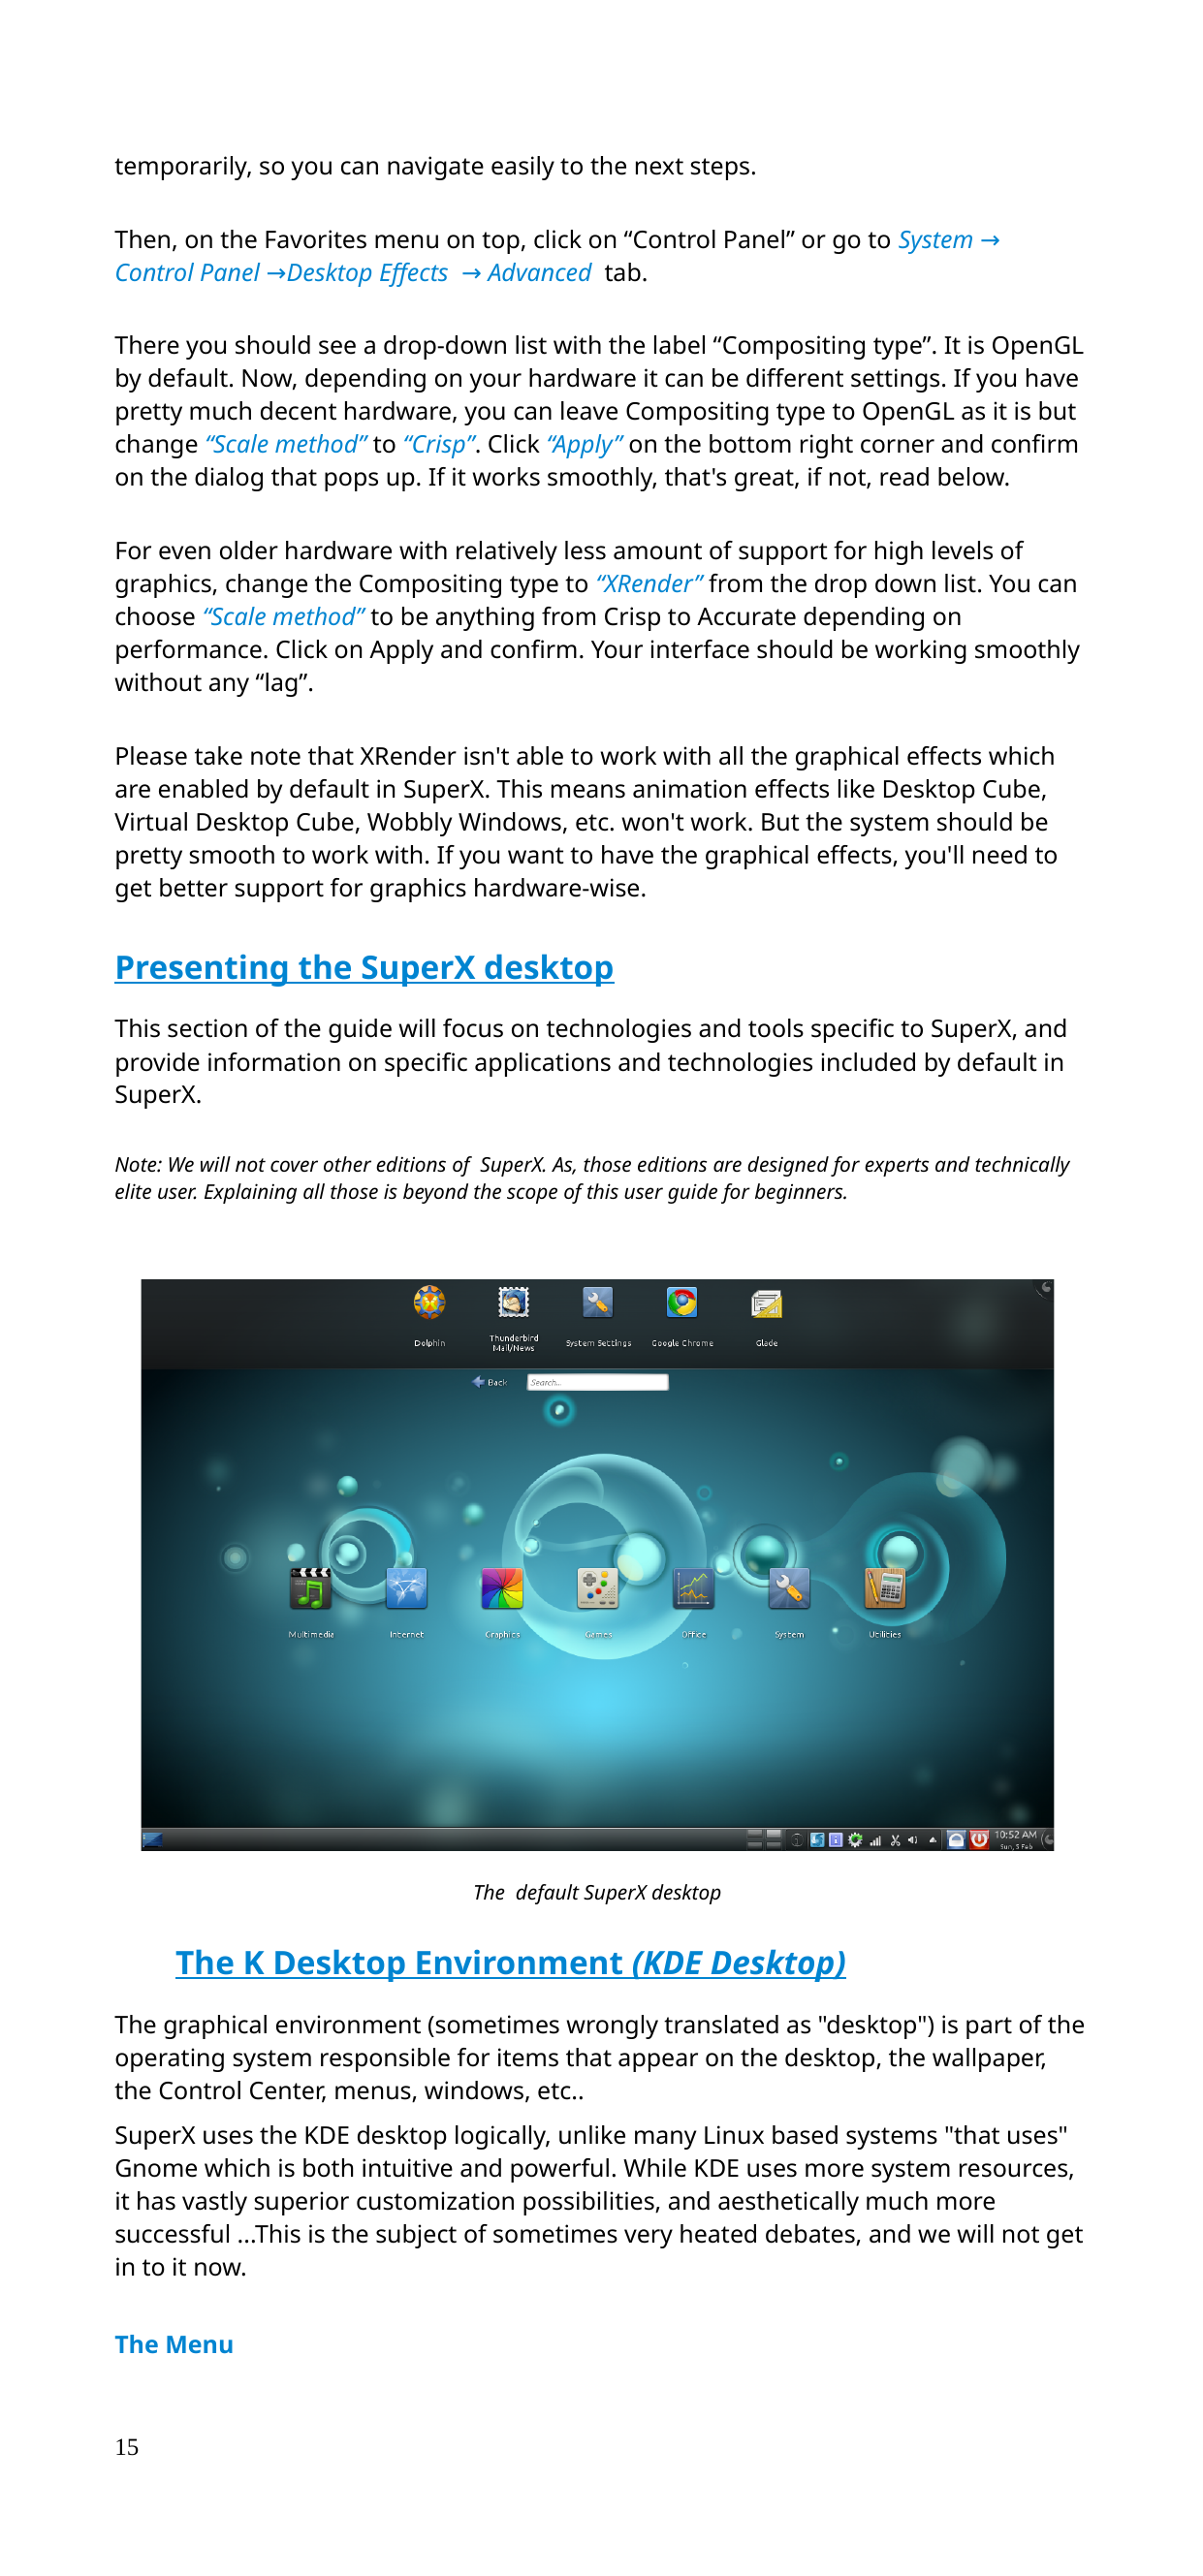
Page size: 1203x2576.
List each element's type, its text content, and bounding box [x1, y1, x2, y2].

text For even older hardware with relatively less amount of support for high levels of graphics, change the Compositing type to “XRender” from the drop down list. You can choose “Scale method” to be anything from Crisp to Accurate depending on performance. Click on Apply and confirm. Your interface should be working smoothly without any “lag”. [114, 534, 1088, 699]
text This section of the guide will focus on technologies and tools specific to SuperX, and provide information on specific applications and technologies included by default in SuperX. [114, 1012, 1088, 1111]
text Note: We will not cover other editions of SuperX. As, those editions are designed for experts and technically elite user. Explaining all those is beyond the scope of this user guide for beginners. [114, 1150, 1088, 1206]
text The default SuperX desktop [114, 1878, 1088, 1906]
subtitle Presenting the SuperX desktop [114, 944, 1088, 989]
picture [141, 1279, 1055, 1851]
text The Menu [114, 2327, 1088, 2360]
text temporarily, so you can navigate easily to the next steps. [114, 148, 1088, 182]
text The graphical environment (sometimes wrongly translated as "desktop") is part of the operating system responsible for items that appear on the desktop, the wallpaper, the Control Center, menus, windows, etc.. [114, 2007, 1088, 2106]
text There you should see a drop-down list with the label “Compositing type”. It is OpenGL by default. Now, depending on your hardware it can be different settings. If you have pretty much decent hardware, you can leave Compositing type to OpenGL as it is but change “Scale method” to “Crisp”. Click “Apply” on the bottom right corner and confirm on the dialog that pops up. If it works smoothly, that's great, if not, read below. [114, 329, 1088, 493]
subtitle The K Desktop Environment (KDE Desktop) [175, 1940, 1088, 1984]
text Then, on the Favorites menu on top, click on “Control Panel” or go to System → Control Panel →Desktop Effects → Advanced tab. [114, 222, 1088, 288]
text SuperX uses the KDE desktop logically, unlike many Linux based systems "that uses" Gnome which is both intuitive and powerful. While KDE uses more system resources, it has vastly superior customization possibilities, and aesthetically much more successful ...This is the subject of sometimes very heated debates, and we will not get in to it now. [114, 2118, 1088, 2283]
text Please take note that XRender isn't able to work with all the graphical effects which are enabled by default in SuperX. This means animation effects like Desktop Cube, Virtual Desktop Cube, Wobbly Windows, etc. won't work. But the system should be pretty smooth to work with. If you want to have the graphical effects, you'll need to get better support for graphics hardware-wise. [114, 739, 1088, 904]
